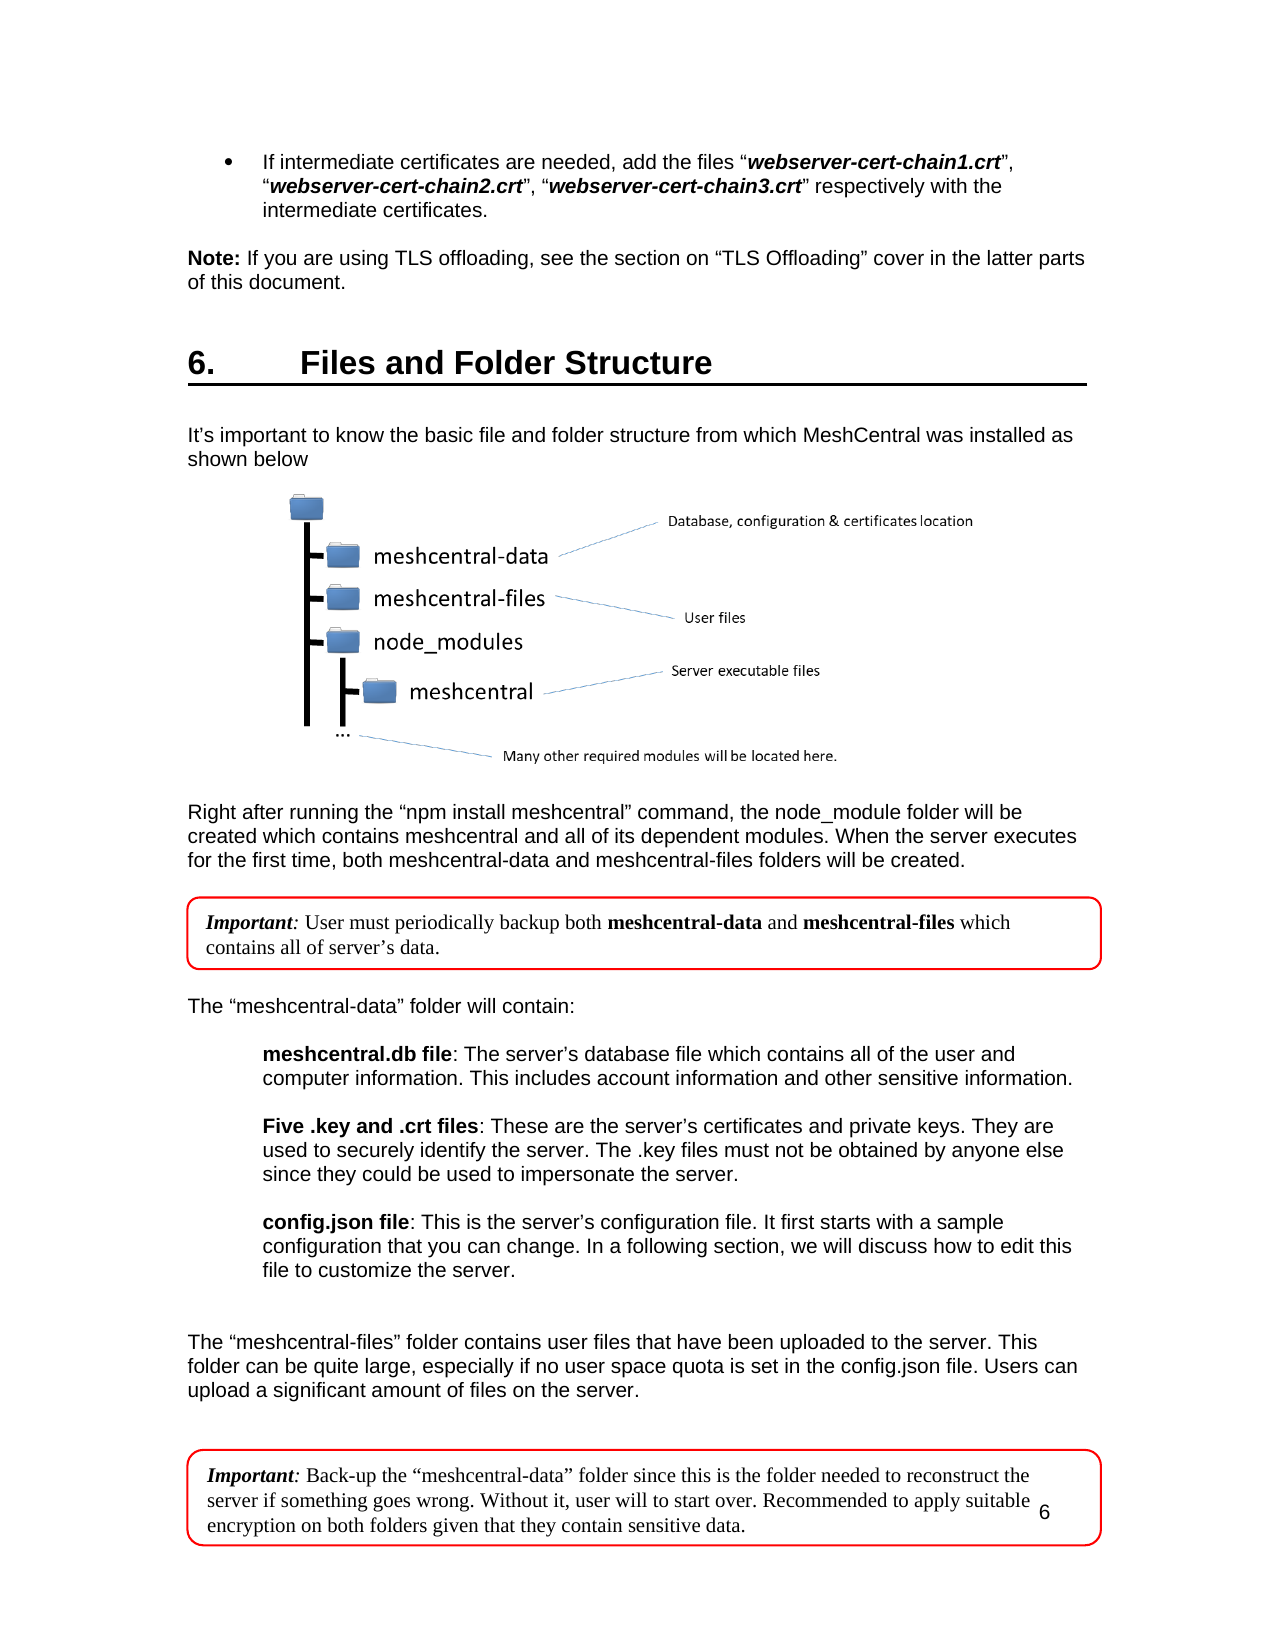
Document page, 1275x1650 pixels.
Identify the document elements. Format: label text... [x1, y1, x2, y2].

text The “meshcentral-files” folder contains user files that have been uploaded to the server. This folder can be quite large, especially if no user space quota is set in the config.json file. Users can upload a significant amount of files on the server. [187, 1330, 1087, 1402]
text Right after running the “npm install meshcentral” command, the node_module folder will be created which contains meshcentral and all of its dependent modules. When the server executes for the first time, both meshcentral-data and meshcentral-files folders will be created. [187, 800, 1087, 872]
text config.json file: This is the server’s configuration file. It first starts with a sample configuration that you can change. In a following section, we will discuss how to edit this file to customize the server. [262, 1210, 1087, 1282]
text It’s important to know the basic file and folder structure from which MeshCentral was installed as shown below [187, 423, 1087, 471]
text Note: If you are using TLS offloading, see the section on “TLS Offloading” cover in the latter parts of this document. [187, 246, 1087, 294]
list If intermediate certificates are needed, add the files “webserver-cert-chain1.crt”, “webserver-cert-chain2.crt”, “webserver-cert-chain3.crt” respectively with the intermediate certificates. [225, 150, 1087, 222]
text The “meshcentral-data” folder will contain: [187, 994, 1087, 1018]
subtitle Files and Folder Structure [187, 343, 1087, 386]
text Five .key and .crt files: These are the server’s certificates and private keys. They are used to securely identify the server. The .key files must not be obtained by anyone else since they could be used to impersonate the server. [262, 1114, 1087, 1186]
text meshcentral.db file: The server’s database file which contains all of the user and computer information. This includes account information and other sensitive information. [262, 1042, 1087, 1090]
